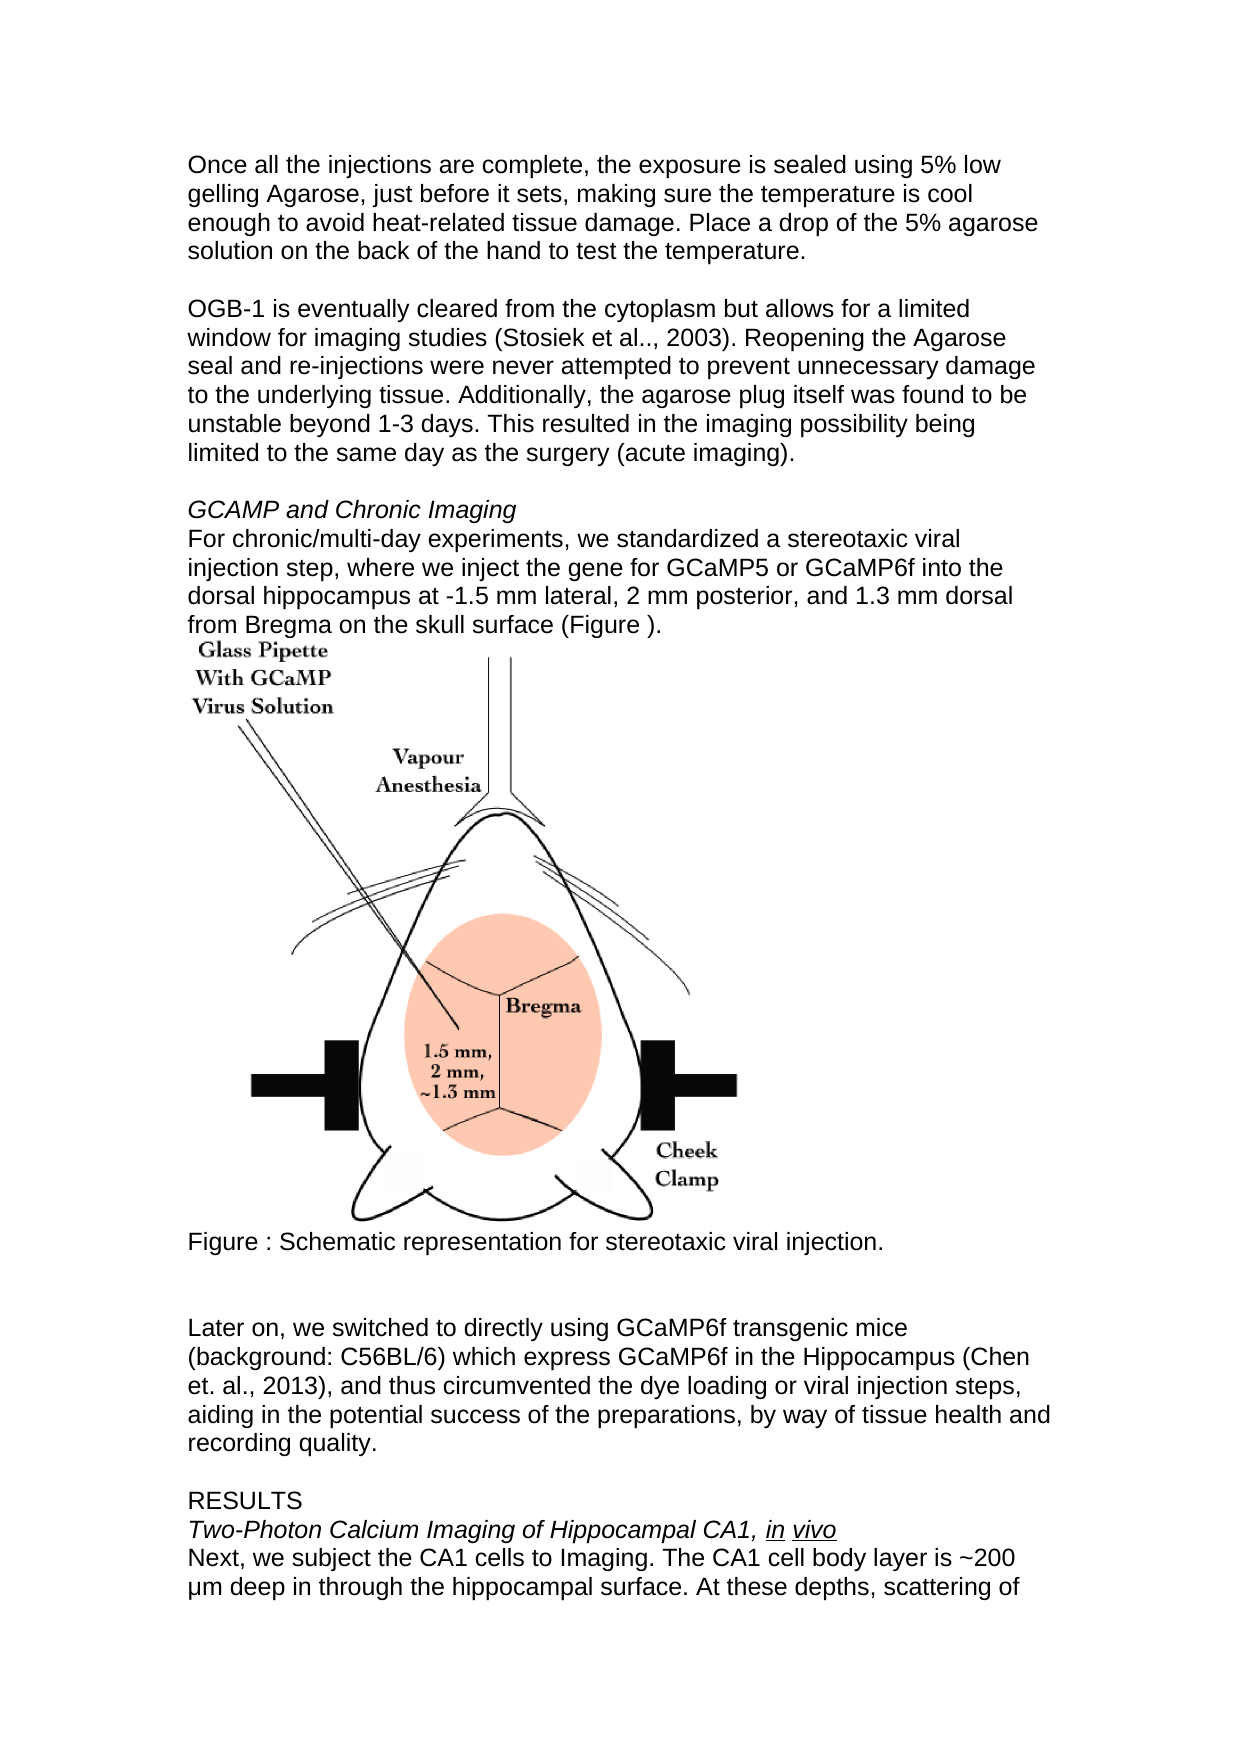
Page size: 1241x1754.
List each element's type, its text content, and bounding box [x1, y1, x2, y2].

text Figure : Schematic representation for stereotaxic viral injection. [187, 1227, 1053, 1256]
text Two-Photon Calcium Imaging of Hippocampal CA1, in vivo [187, 1515, 1053, 1543]
picture [187, 638, 743, 1228]
text OGB-1 is eventually cleared from the cytoplasm but allows for a limited window for imaging studies (Stosiek et al.., 2003). Reopening the Agarose seal and re-injections were never attempted to prevent unnecessary damage to the underlying tissue. Additionally, the agarose plug itself was found to be unstable beyond 1-3 days. This resulted in the imaging possibility being limited to the same day as the surgery (acute imaging). [187, 294, 1053, 466]
text For chronic/multi-day experiments, we standardized a stereotaxic viral injection step, where we inject the gene for GCaMP5 or GCaMP6f into the dorsal hippocampus at -1.5 mm lateral, 2 mm posterior, and 1.3 mm dorsal from Bregma on the skull surface (Figure ). [187, 524, 1053, 639]
text Once all the injections are complete, the exposure is sealed using 5% low gelling Agarose, just before it sets, making sure the temperature is cool enough to avoid heat-related tissue damage. Place a drop of the 5% agarose solution on the back of the hand to test the temperature. [187, 150, 1053, 265]
text Later on, we switched to directly using GCaMP6f transgenic mice (background: C56BL/6) which express GCaMP6f in the Hippocampus (Chen et. al., 2013), and thus circumvented the dye loading or viral injection steps, aiding in the potential success of the preparations, by way of tissue health and recording quality. [187, 1313, 1053, 1457]
text GCAMP and Chronic Imaging [187, 495, 1053, 524]
text Next, we subject the CA1 cells to Imaging. The CA1 cell body layer is ~200 μm deep in through the hippocampal surface. At these depths, scattering of [187, 1543, 1053, 1601]
text RESULTS [187, 1486, 1053, 1515]
